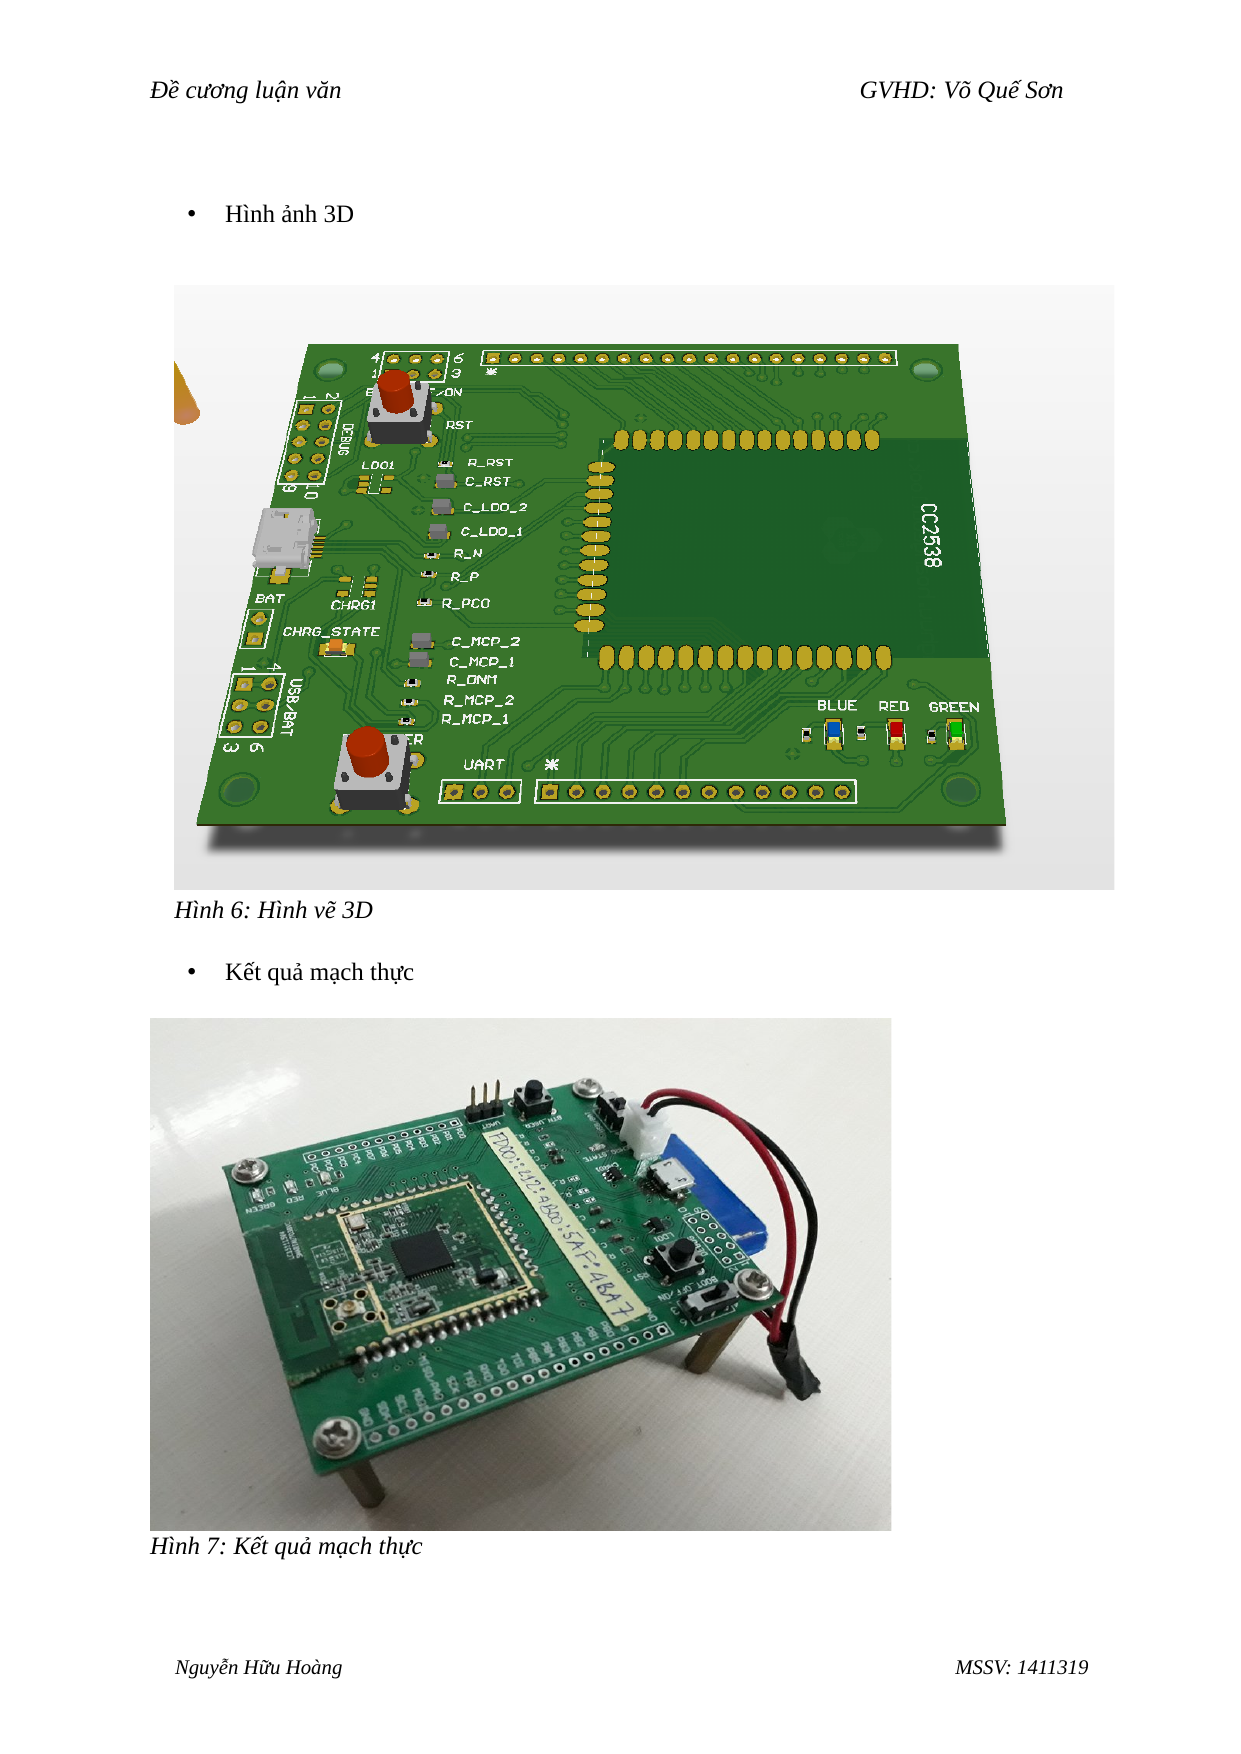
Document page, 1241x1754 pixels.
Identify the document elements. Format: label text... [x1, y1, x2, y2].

picture [174, 285, 1115, 890]
text Hình 7: Kết quả mạch thực [150, 1019, 930, 1559]
text Hình 6: Hình vẽ 3D [174, 890, 1114, 924]
list Hình ảnh 3D [187, 199, 1090, 228]
picture [150, 1018, 892, 1531]
list Kết quả mạch thực [187, 957, 1090, 986]
